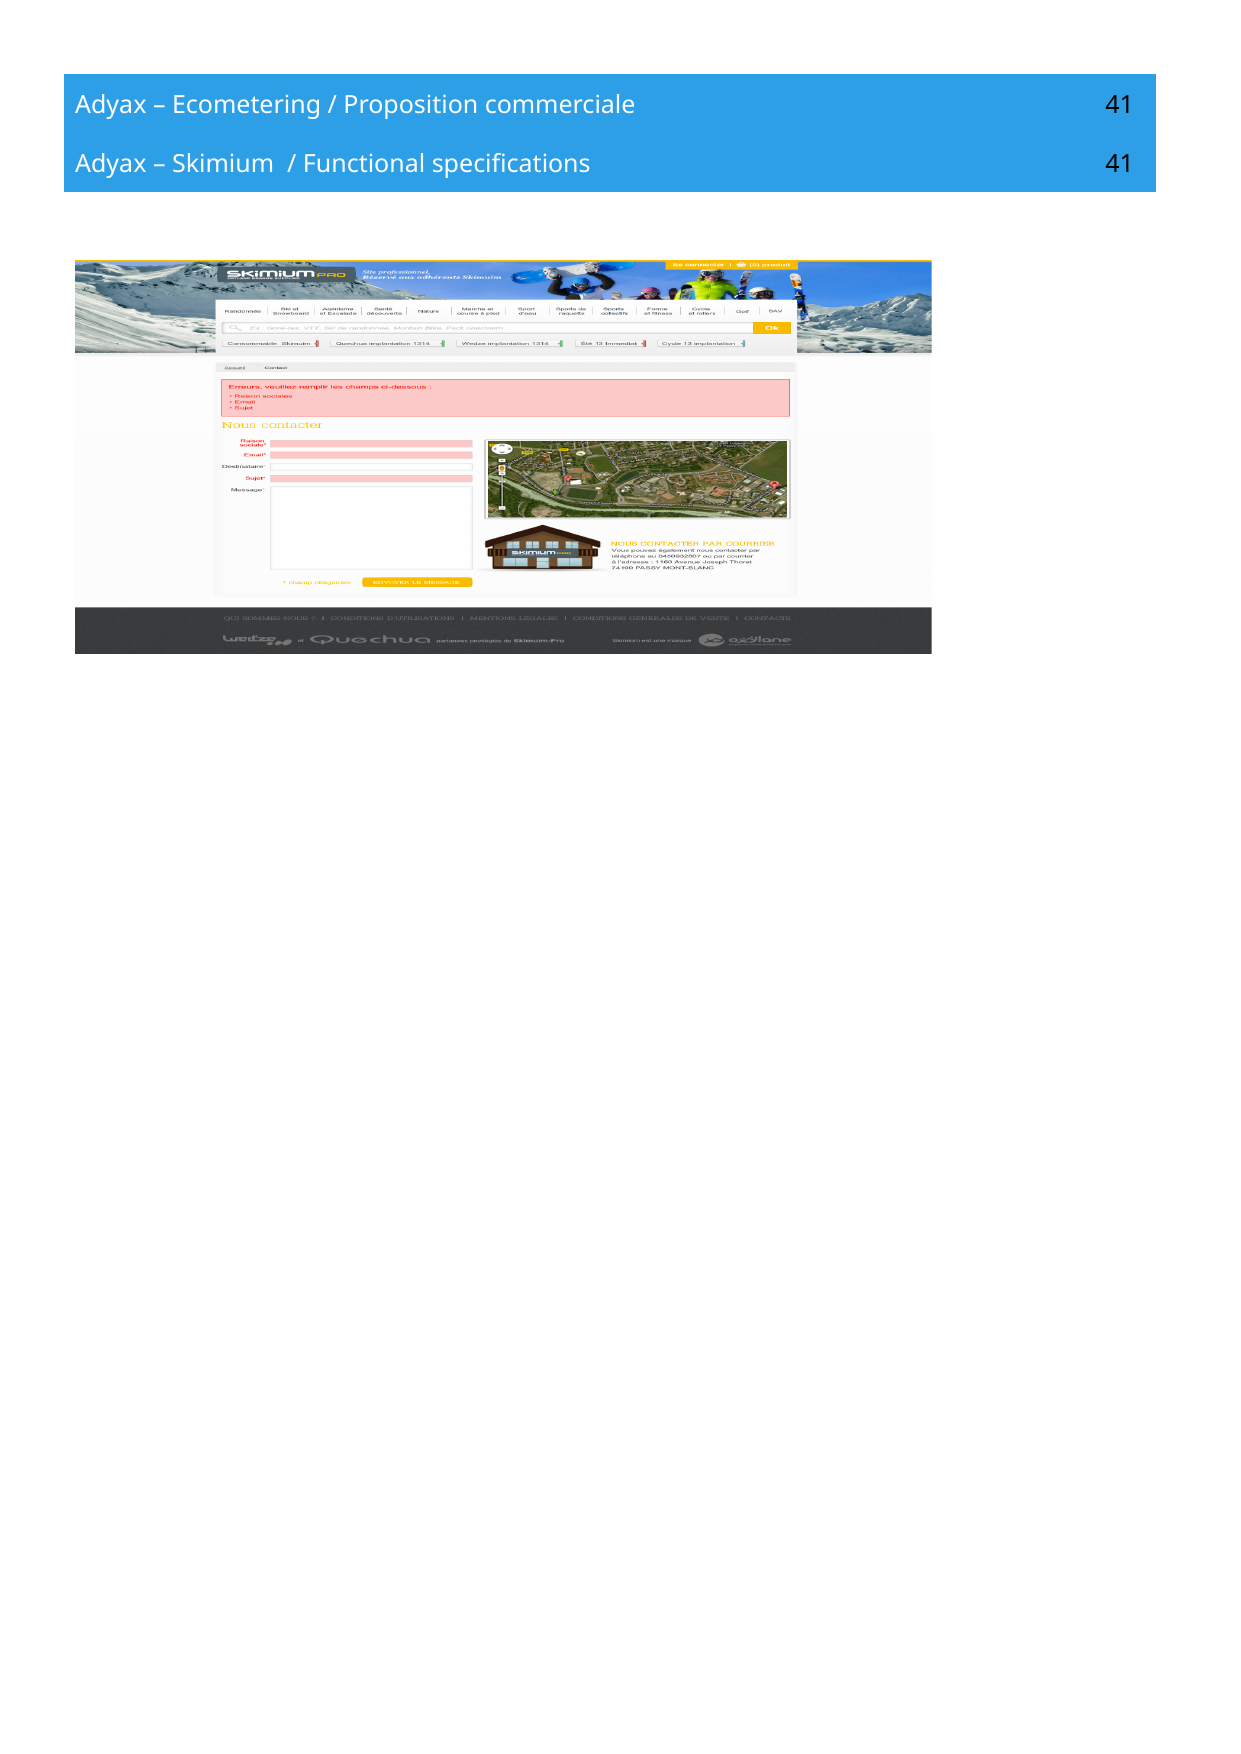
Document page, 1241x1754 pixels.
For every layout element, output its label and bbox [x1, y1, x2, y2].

picture [75, 260, 932, 654]
